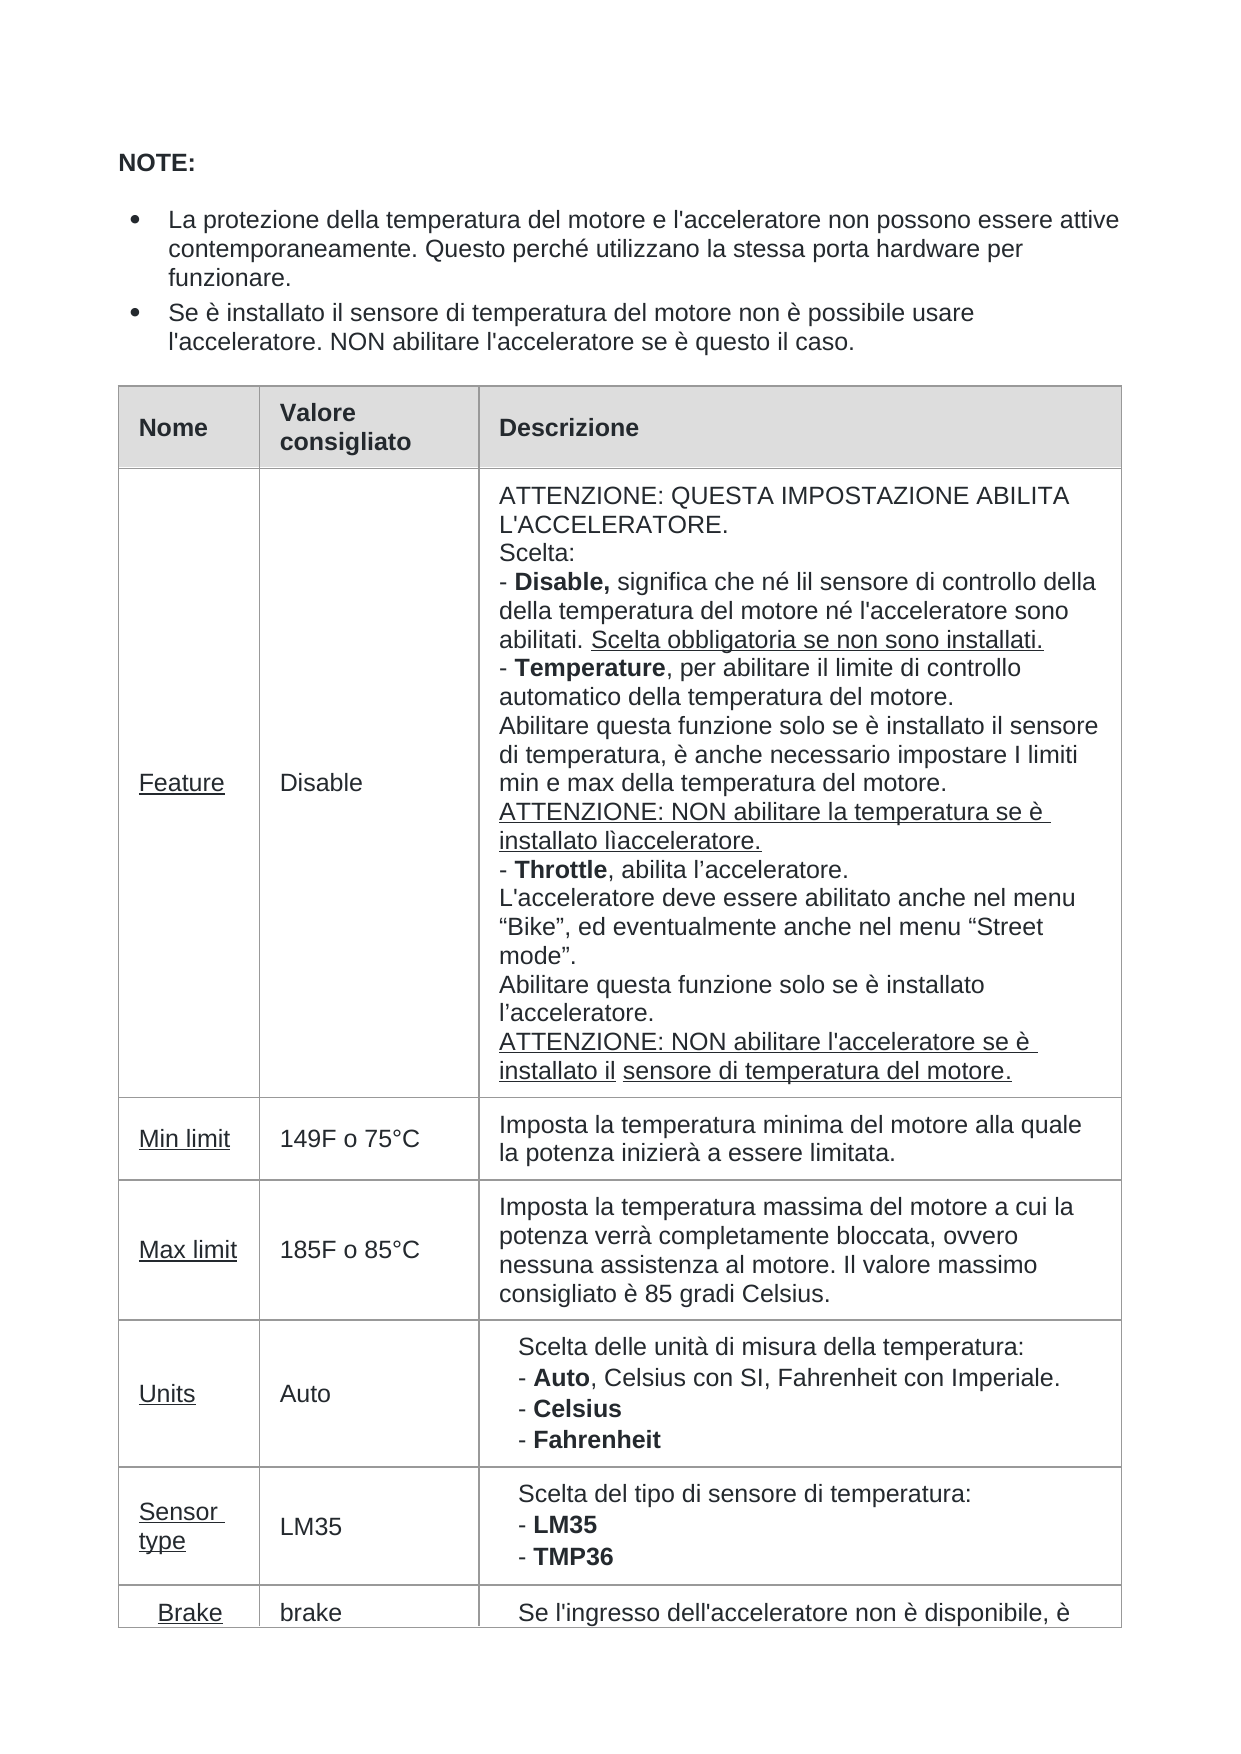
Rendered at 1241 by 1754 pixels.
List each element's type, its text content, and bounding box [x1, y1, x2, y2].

table_cell Scelta del tipo di sensore di temperatura: - LM35 - TMP36 [480, 1468, 1121, 1584]
table_cell Brake [119, 1586, 259, 1626]
table_header Nome [119, 387, 259, 467]
table_header Descrizione [480, 387, 1121, 467]
table_cell Sensor type [119, 1468, 259, 1584]
table_cell Scelta delle unità di misura della temperatura: - Auto, Celsius con SI, Fahrenheit con Imperiale. - Celsius - Fahrenheit [480, 1321, 1121, 1466]
list La protezione della temperatura del motore e l'acceleratore non possono essere attive contemporaneamente. Questo perché utilizzano la stessa porta hardware per funzionare. [131, 206, 1122, 292]
table_cell 149F o 75°C [260, 1098, 478, 1179]
table_cell Se l'ingresso dell'acceleratore non è disponibile, è [480, 1586, 1121, 1626]
table_cell LM35 [260, 1468, 478, 1584]
table_cell 185F o 85°C [260, 1181, 478, 1319]
table_cell Min limit [119, 1098, 259, 1179]
table_cell Disable [260, 469, 478, 1096]
table_cell ATTENZIONE: QUESTA IMPOSTAZIONE ABILITA L'ACCELERATORE. Scelta: - Disable, significa che né lil sensore di controllo della della temperatura del motore né l'acceleratore sono abilitati. Scelta obbligatoria se non sono installati. - Temperature, per abilitare il limite di controllo automatico della temperatura del motore. Abilitare questa funzione solo se è installato il sensore di temperatura, è anche necessario impostare I limiti min e max della temperatura del motore. ATTENZIONE: NON abilitare la temperatura se è installato lìacceleratore. - Throttle, abilita l’acceleratore. L'acceleratore deve essere abilitato anche nel menu “Bike”, ed eventualmente anche nel menu “Street mode”. Abilitare questa funzione solo se è installato l’acceleratore. ATTENZIONE: NON abilitare l'acceleratore se è installato il sensore di temperatura del motore. [480, 469, 1121, 1096]
table_cell Feature [119, 469, 259, 1096]
table_cell Imposta la temperatura massima del motore a cui la potenza verrà completamente bloccata, ovvero nessuna assistenza al motore. Il valore massimo consigliato è 85 gradi Celsius. [480, 1181, 1121, 1319]
table_cell Auto [260, 1321, 478, 1466]
list Se è installato il sensore di temperatura del motore non è possibile usare l'acceleratore. NON abilitare l'acceleratore se è questo il caso. [131, 298, 1122, 356]
table_cell brake [260, 1586, 478, 1626]
table_header Valore consigliato [260, 387, 478, 467]
table_cell Units [119, 1321, 259, 1466]
text NOTE: [118, 148, 1122, 176]
table_cell Imposta la temperatura minima del motore alla quale la potenza inizierà a essere limitata. [480, 1098, 1121, 1179]
table_cell Max limit [119, 1181, 259, 1319]
